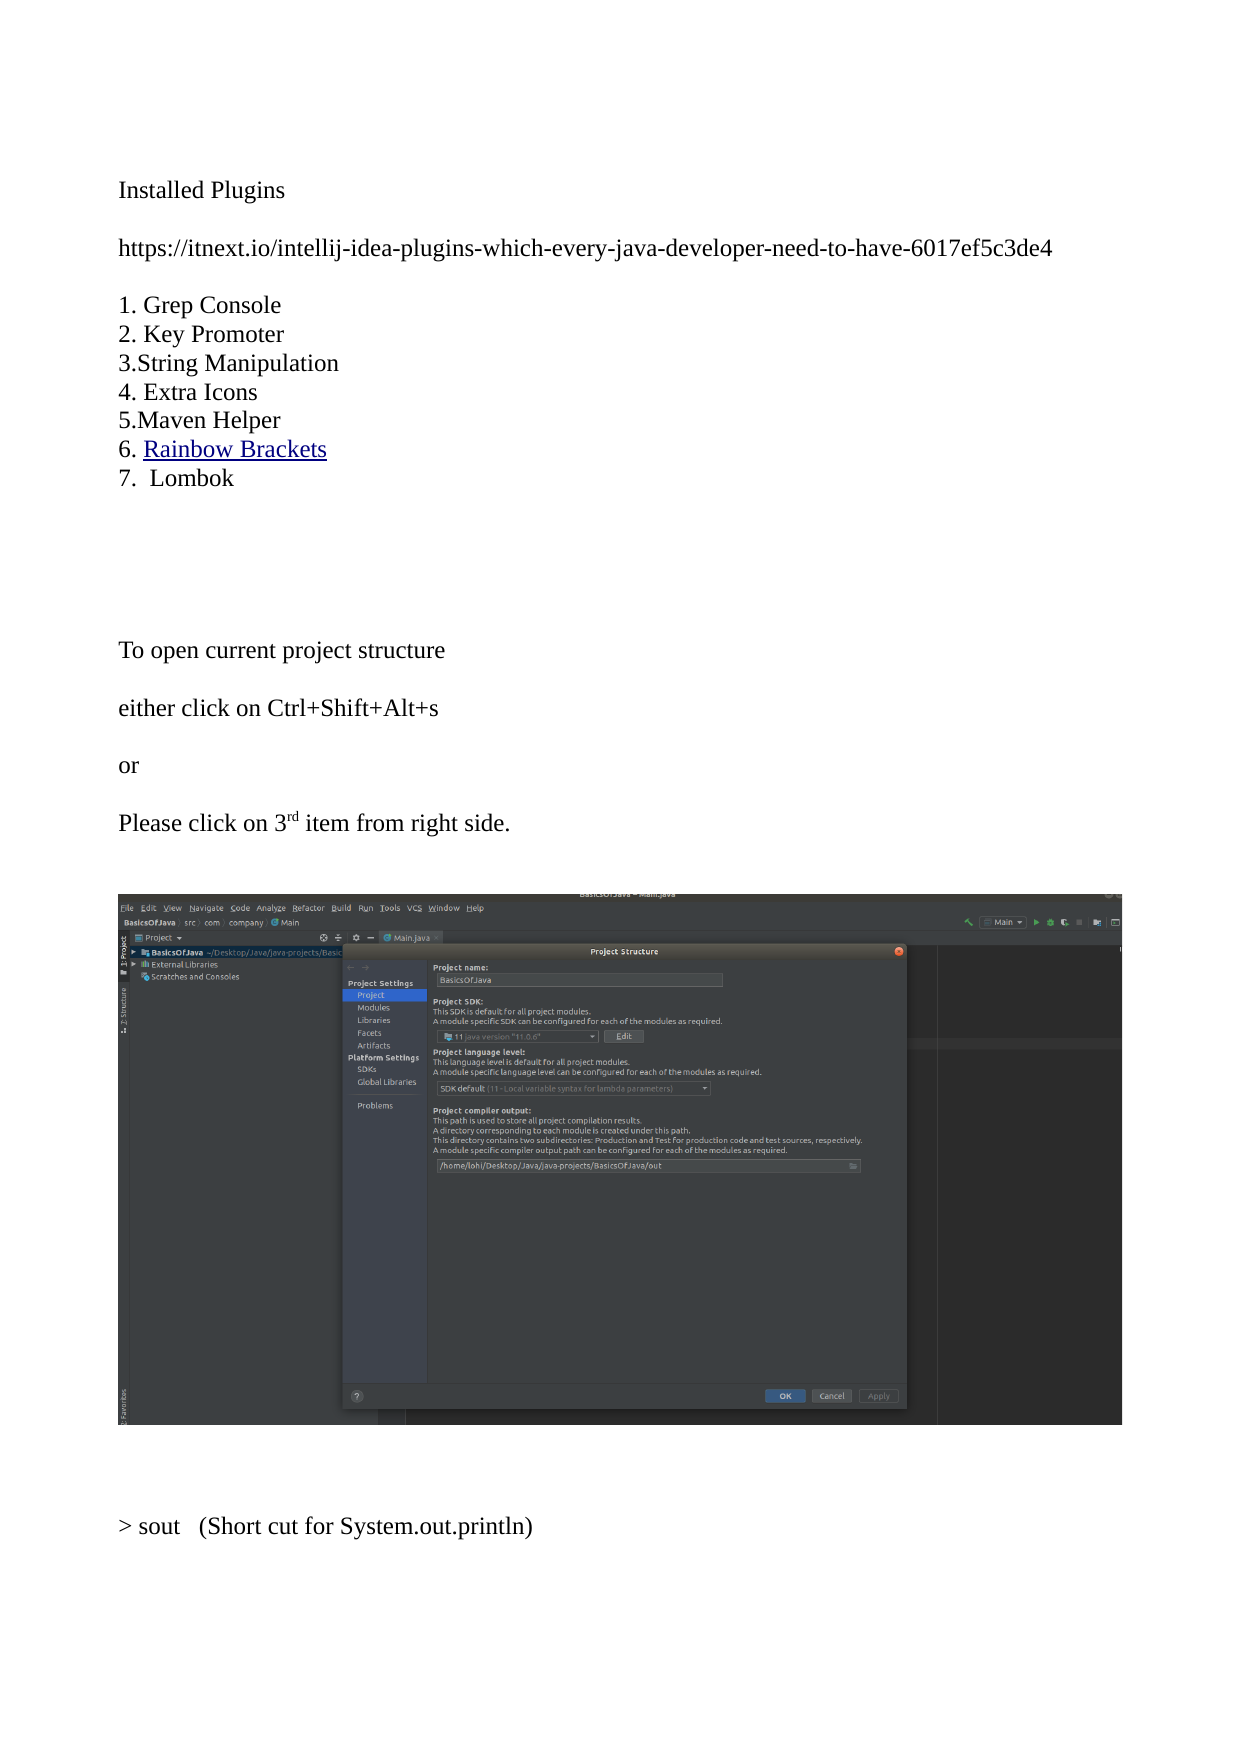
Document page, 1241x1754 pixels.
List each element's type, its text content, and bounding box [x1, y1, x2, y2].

text 3.String Manipulation [118, 348, 1122, 377]
text > sout (Short cut for System.out.println) [118, 1511, 1122, 1540]
text 6. Rainbow Brackets [118, 434, 1122, 463]
text 2. Key Promoter [118, 319, 1122, 348]
text 5.Maven Helper [118, 406, 1122, 434]
text either click on Ctrl+Shift+Alt+s [118, 693, 1122, 722]
text 7. Lombok [118, 463, 1122, 492]
text 1. Grep Console [118, 291, 1122, 319]
text Please click on 3rd item from right side. [118, 808, 1122, 837]
text To open current project structure [118, 636, 1122, 664]
text Installed Plugins [118, 176, 1122, 204]
picture [118, 894, 1123, 1425]
text https://itnext.io/intellij-idea-plugins-which-every-java-developer-need-to-have-6017ef5c3de4 [118, 233, 1122, 262]
text 4. Extra Icons [118, 377, 1122, 406]
text or [118, 751, 1122, 779]
